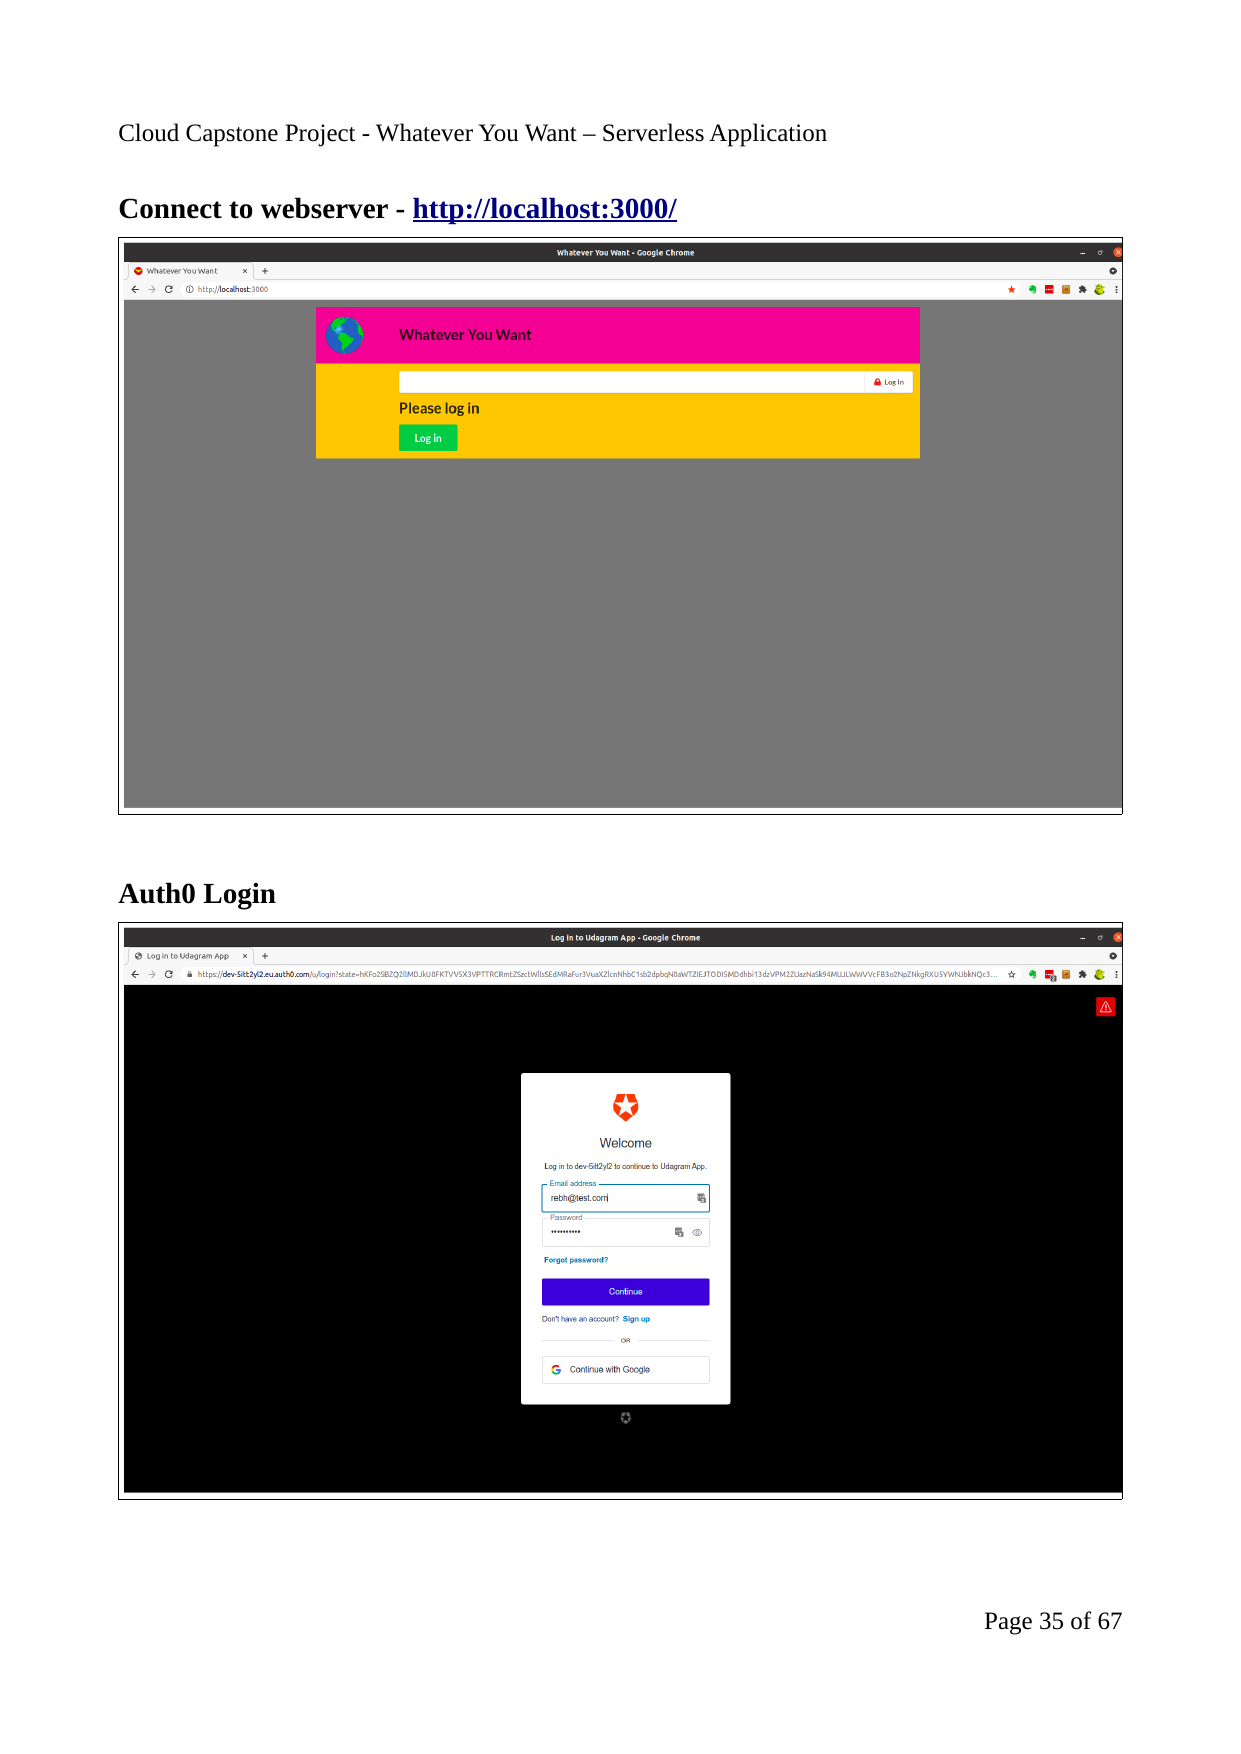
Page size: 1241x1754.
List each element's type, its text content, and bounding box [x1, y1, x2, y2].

picture [123, 242, 1123, 808]
picture [123, 927, 1123, 1493]
subtitle Auth0 Login [118, 876, 1122, 909]
table_header [119, 238, 1122, 814]
table_header [119, 923, 1122, 1499]
subtitle Connect to webserver - http://localhost:3000/ [118, 191, 1122, 224]
